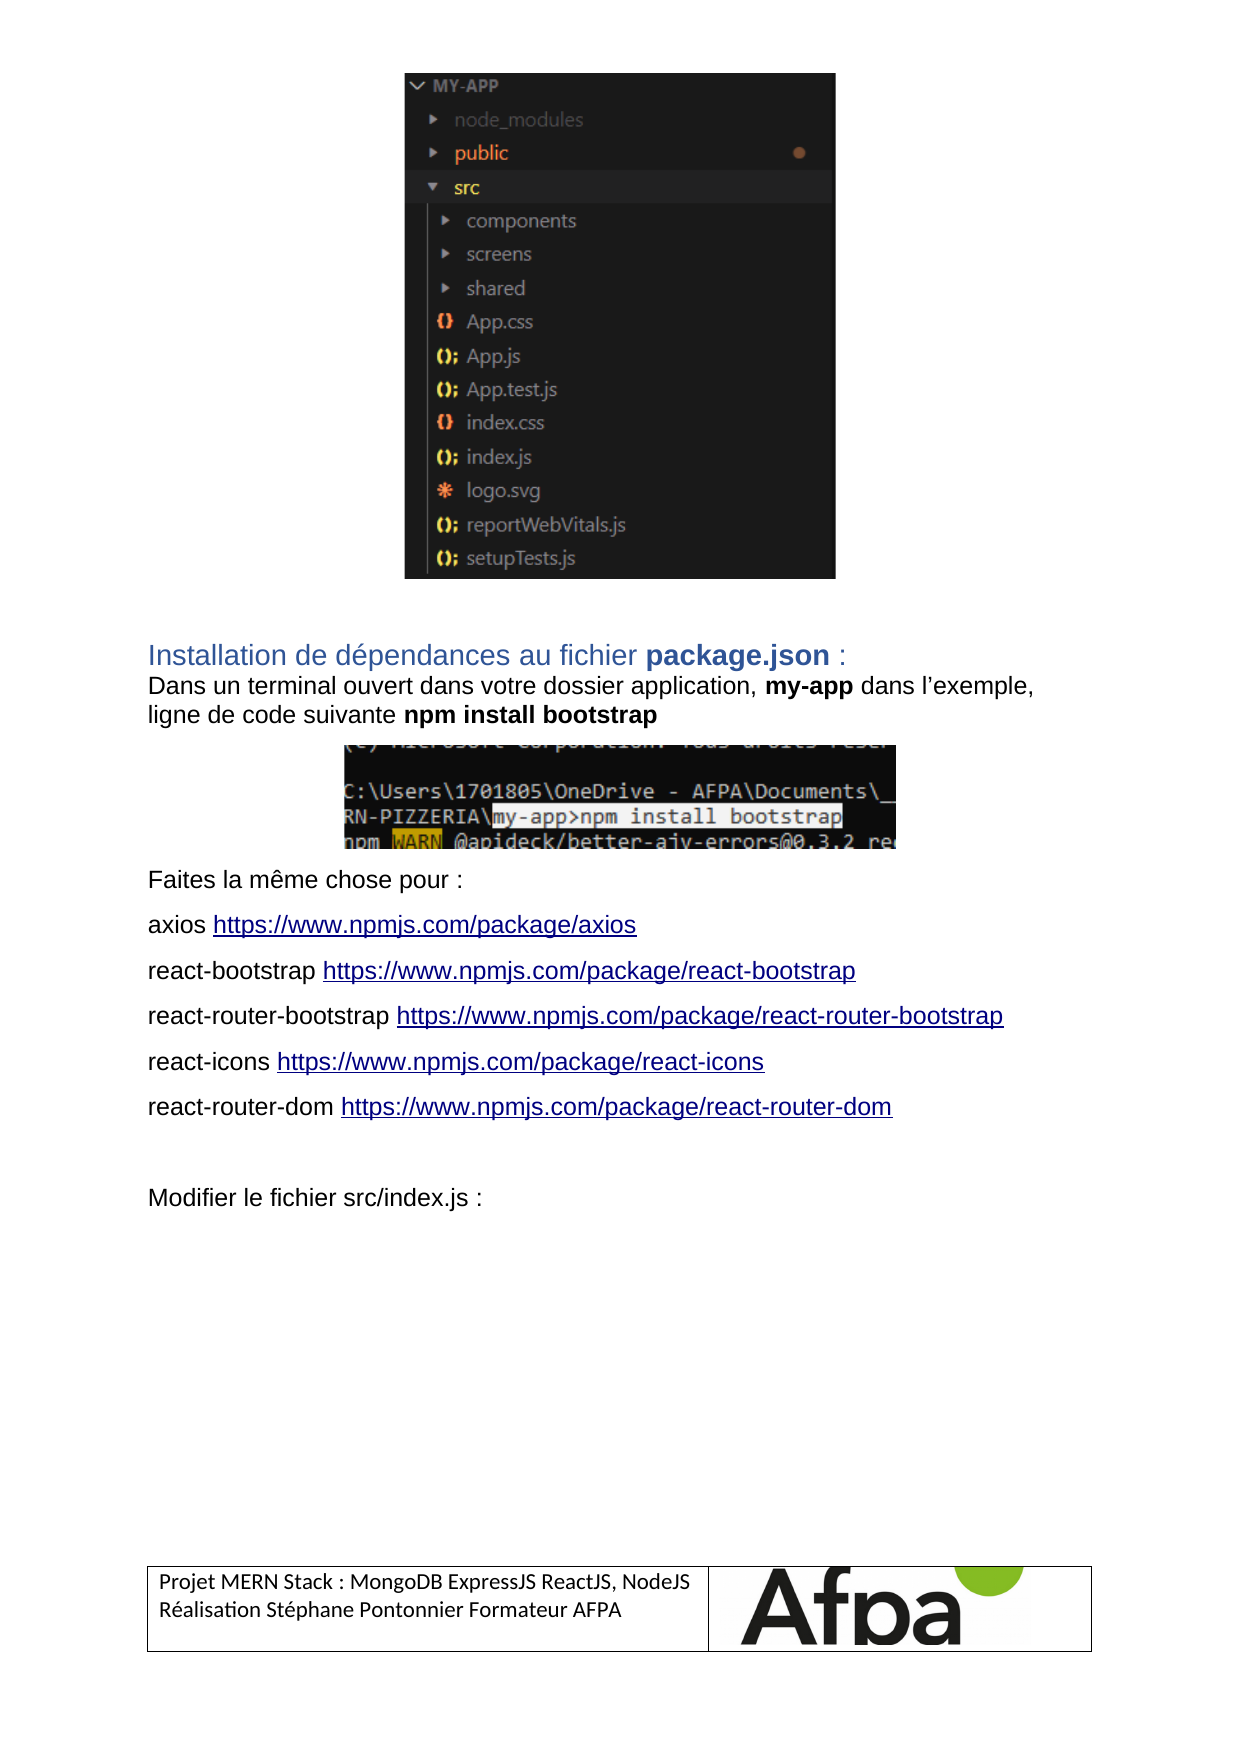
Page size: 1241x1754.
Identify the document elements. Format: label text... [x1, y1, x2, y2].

text react-router-bootstrap https://www.npmjs.com/package/react-router-bootstrap [148, 1001, 1093, 1030]
text react-bootstrap https://www.npmjs.com/package/react-bootstrap [148, 956, 1093, 985]
subtitle Installation de dépendances au fichier package.json : [148, 638, 1093, 671]
text Modifier le fichier src/index.js : [148, 1183, 1093, 1212]
text axios https://www.npmjs.com/package/axios [148, 911, 1093, 939]
text react-router-dom https://www.npmjs.com/package/react-router-dom [148, 1092, 1093, 1121]
text Faites la même chose pour : [148, 865, 1093, 894]
text react-icons https://www.npmjs.com/package/react-icons [148, 1047, 1093, 1076]
text Dans un terminal ouvert dans votre dossier application, my-app dans l’exemple, ligne de code suivante npm install bootstrap [148, 671, 1093, 729]
